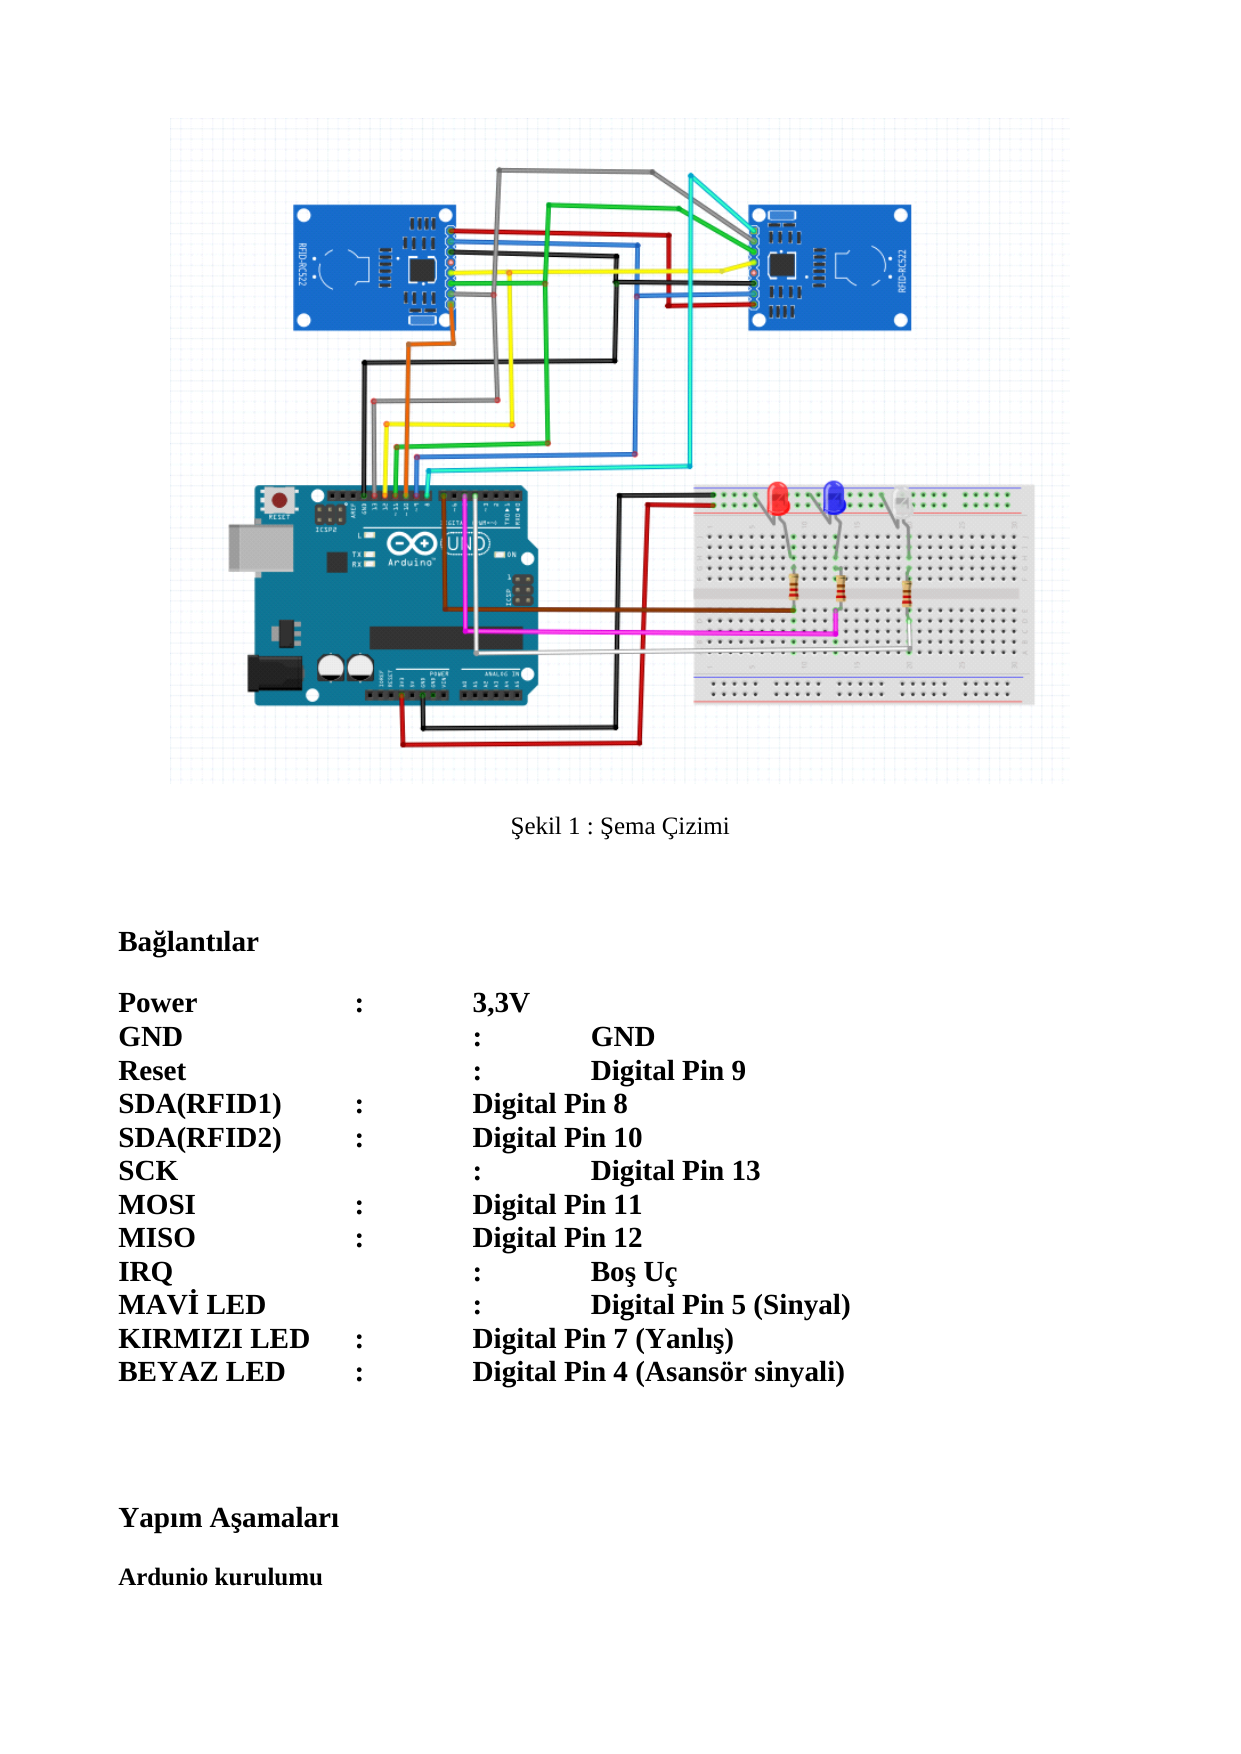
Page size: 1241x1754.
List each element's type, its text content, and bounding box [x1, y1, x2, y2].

text SDA(RFID1) : Digital Pin 8 [118, 1086, 1122, 1120]
text Yapım Aşamaları [118, 1500, 1122, 1534]
text IRQ : Boş Uç [118, 1254, 1122, 1287]
text MISO : Digital Pin 12 [118, 1220, 1122, 1254]
text SDA(RFID2) : Digital Pin 10 [118, 1120, 1122, 1153]
text MAVİ LED : Digital Pin 5 (Sinyal) [118, 1287, 1122, 1321]
text Reset : Digital Pin 9 [118, 1053, 1122, 1086]
text KIRMIZI LED : Digital Pin 7 (Yanlış) [118, 1321, 1122, 1354]
text Bağlantılar [118, 924, 1122, 957]
text Ardunio kurulumu [118, 1562, 1122, 1590]
text GND : GND [118, 1019, 1122, 1053]
text Şekil 1 : Şema Çizimi [118, 811, 1122, 840]
text Power : 3,3V [118, 986, 1122, 1019]
text SCK : Digital Pin 13 [118, 1153, 1122, 1187]
text BEYAZ LED : Digital Pin 4 (Asansör sinyali) [118, 1354, 1122, 1388]
text MOSI : Digital Pin 11 [118, 1187, 1122, 1220]
